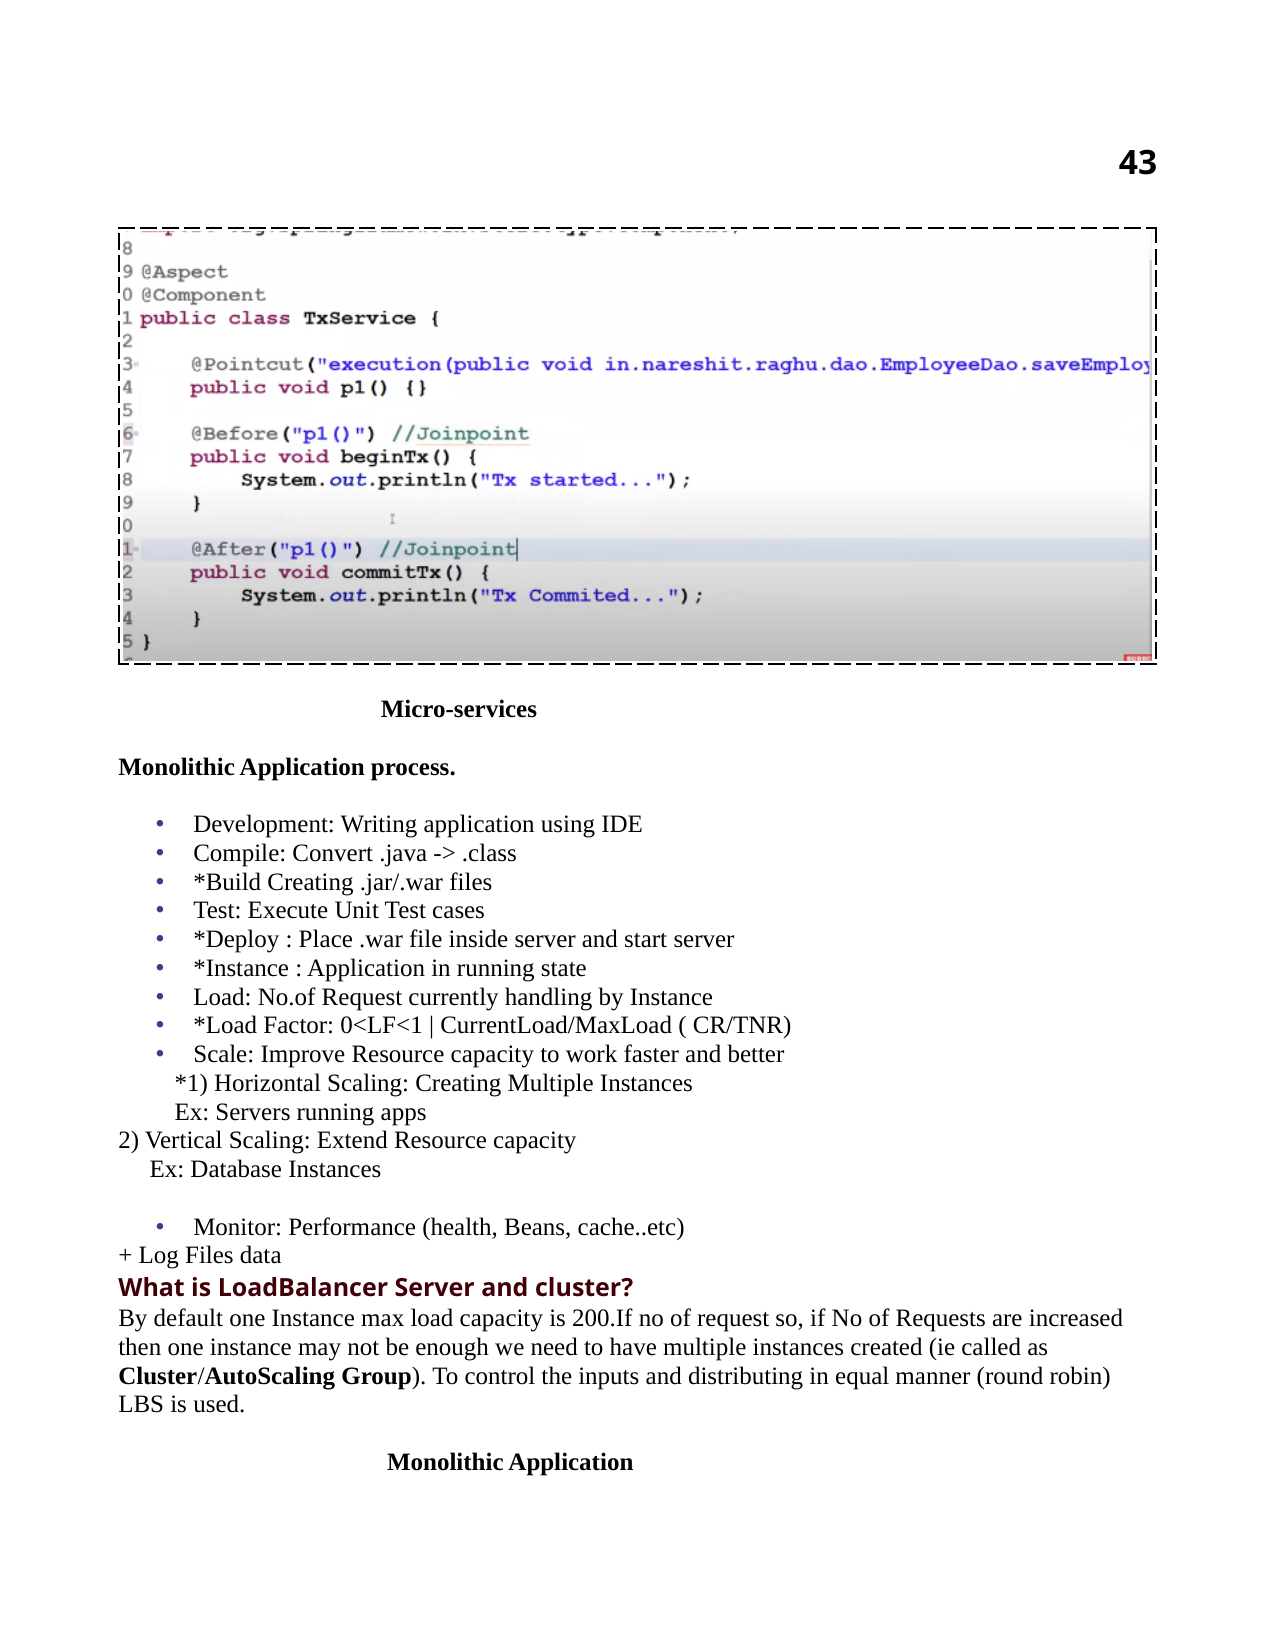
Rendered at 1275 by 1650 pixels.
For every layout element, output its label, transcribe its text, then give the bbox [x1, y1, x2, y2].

list Test: Execute Unit Test cases [156, 895, 1157, 924]
text Ex: Database Instances [118, 1154, 1157, 1183]
list *Load Factor: 0<LF<1 | CurrentLoad/MaxLoad ( CR/TNR) [156, 1010, 1157, 1039]
list Load: No.of Request currently handling by Instance [156, 982, 1157, 1010]
text Ex: Servers running apps [118, 1097, 1157, 1125]
text + Log Files data [118, 1240, 1157, 1269]
text What is LoadBalancer Server and cluster? [118, 1269, 1157, 1303]
text 2) Vertical Scaling: Extend Resource capacity [118, 1125, 1157, 1154]
list Compile: Convert .java -> .class [156, 838, 1157, 867]
list Monitor: Performance (health, Beans, cache..etc) [156, 1212, 1157, 1240]
text By default one Instance max load capacity is 200.If no of request so, if No of Requests are increased then one instance may not be enough we need to have multiple instances created (ie called as Cluster/AutoScaling Group). To control the inputs and distributing in equal manner (round robin) LBS is used. [118, 1303, 1157, 1418]
list *Deploy : Place .war file inside server and start server [156, 924, 1157, 953]
text *1) Horizontal Scaling: Creating Multiple Instances [118, 1068, 1157, 1097]
text Monolithic Application process. [118, 752, 1157, 780]
text Monolithic Application [118, 1447, 1157, 1476]
text Micro-services [118, 694, 1157, 723]
picture [123, 231, 1152, 661]
list Scale: Improve Resource capacity to work faster and better [156, 1039, 1157, 1068]
list Development: Writing application using IDE [156, 809, 1157, 838]
list *Build Creating .jar/.war files [156, 867, 1157, 895]
list *Instance : Application in running state [156, 953, 1157, 982]
